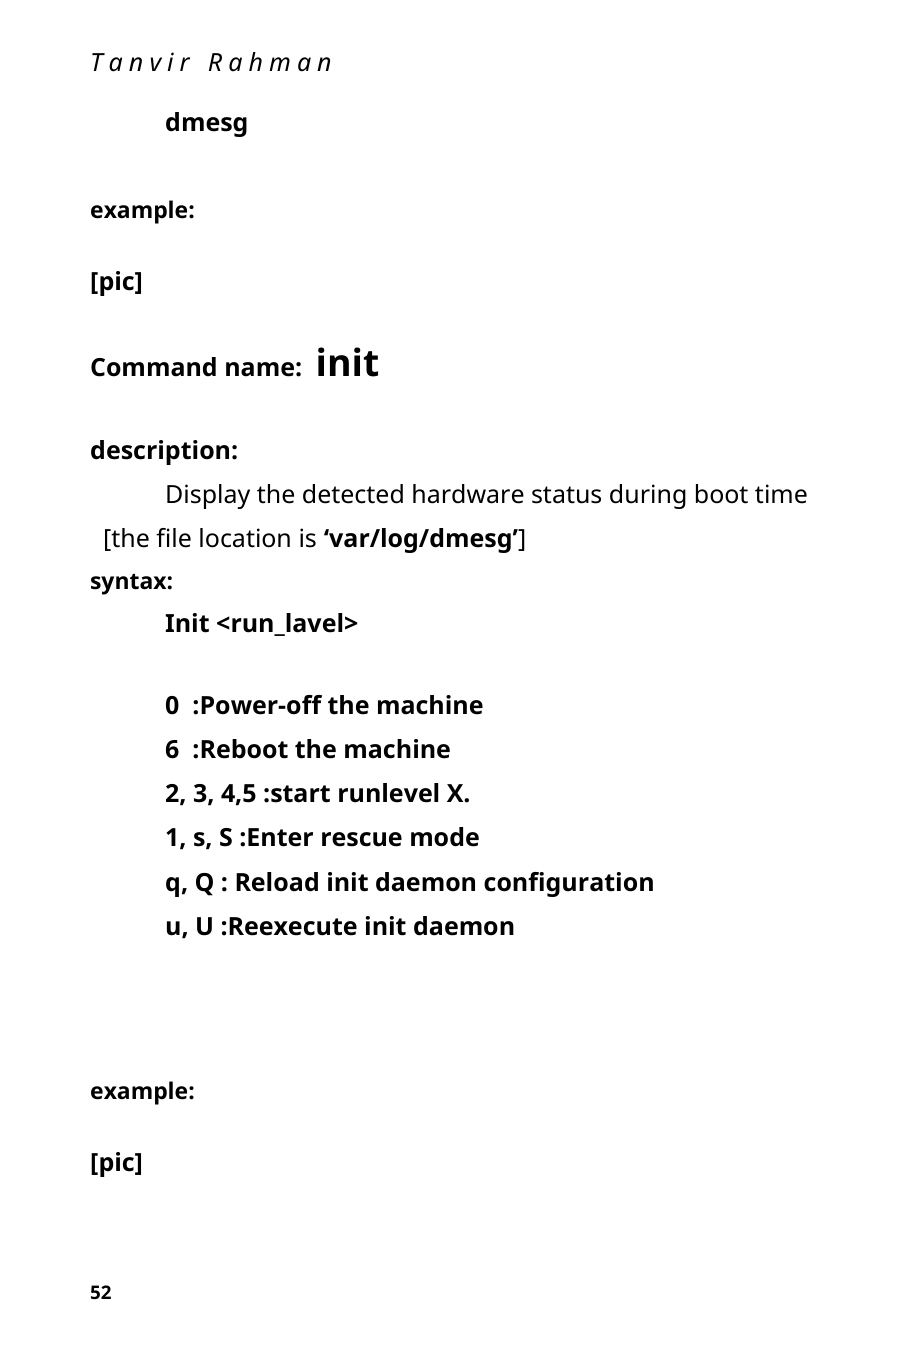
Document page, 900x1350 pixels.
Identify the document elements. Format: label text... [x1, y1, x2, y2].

text 2, 3, 4,5 :start runlevel X. [90, 776, 810, 810]
text [the file location is ‘var/log/dmesg’] [90, 521, 810, 555]
text example: [90, 1075, 810, 1106]
text example: [90, 193, 810, 225]
text Command name: init [90, 337, 810, 388]
text Display the detected hardware status during boot time [90, 477, 810, 511]
text Init <run_lavel> [90, 606, 810, 640]
text 1, s, S :Enter rescue mode [90, 820, 810, 854]
text description: [90, 432, 810, 466]
text [pic] [90, 1145, 810, 1179]
text [pic] [90, 263, 810, 297]
text u, U :Reexecute init daemon [90, 909, 810, 943]
text 0 :Power-off the machine [90, 687, 810, 721]
text dmesg [90, 105, 810, 139]
text syntax: [90, 565, 810, 596]
text 6 :Reboot the machine [90, 732, 810, 766]
text q, Q : Reload init daemon configuration [90, 864, 810, 898]
